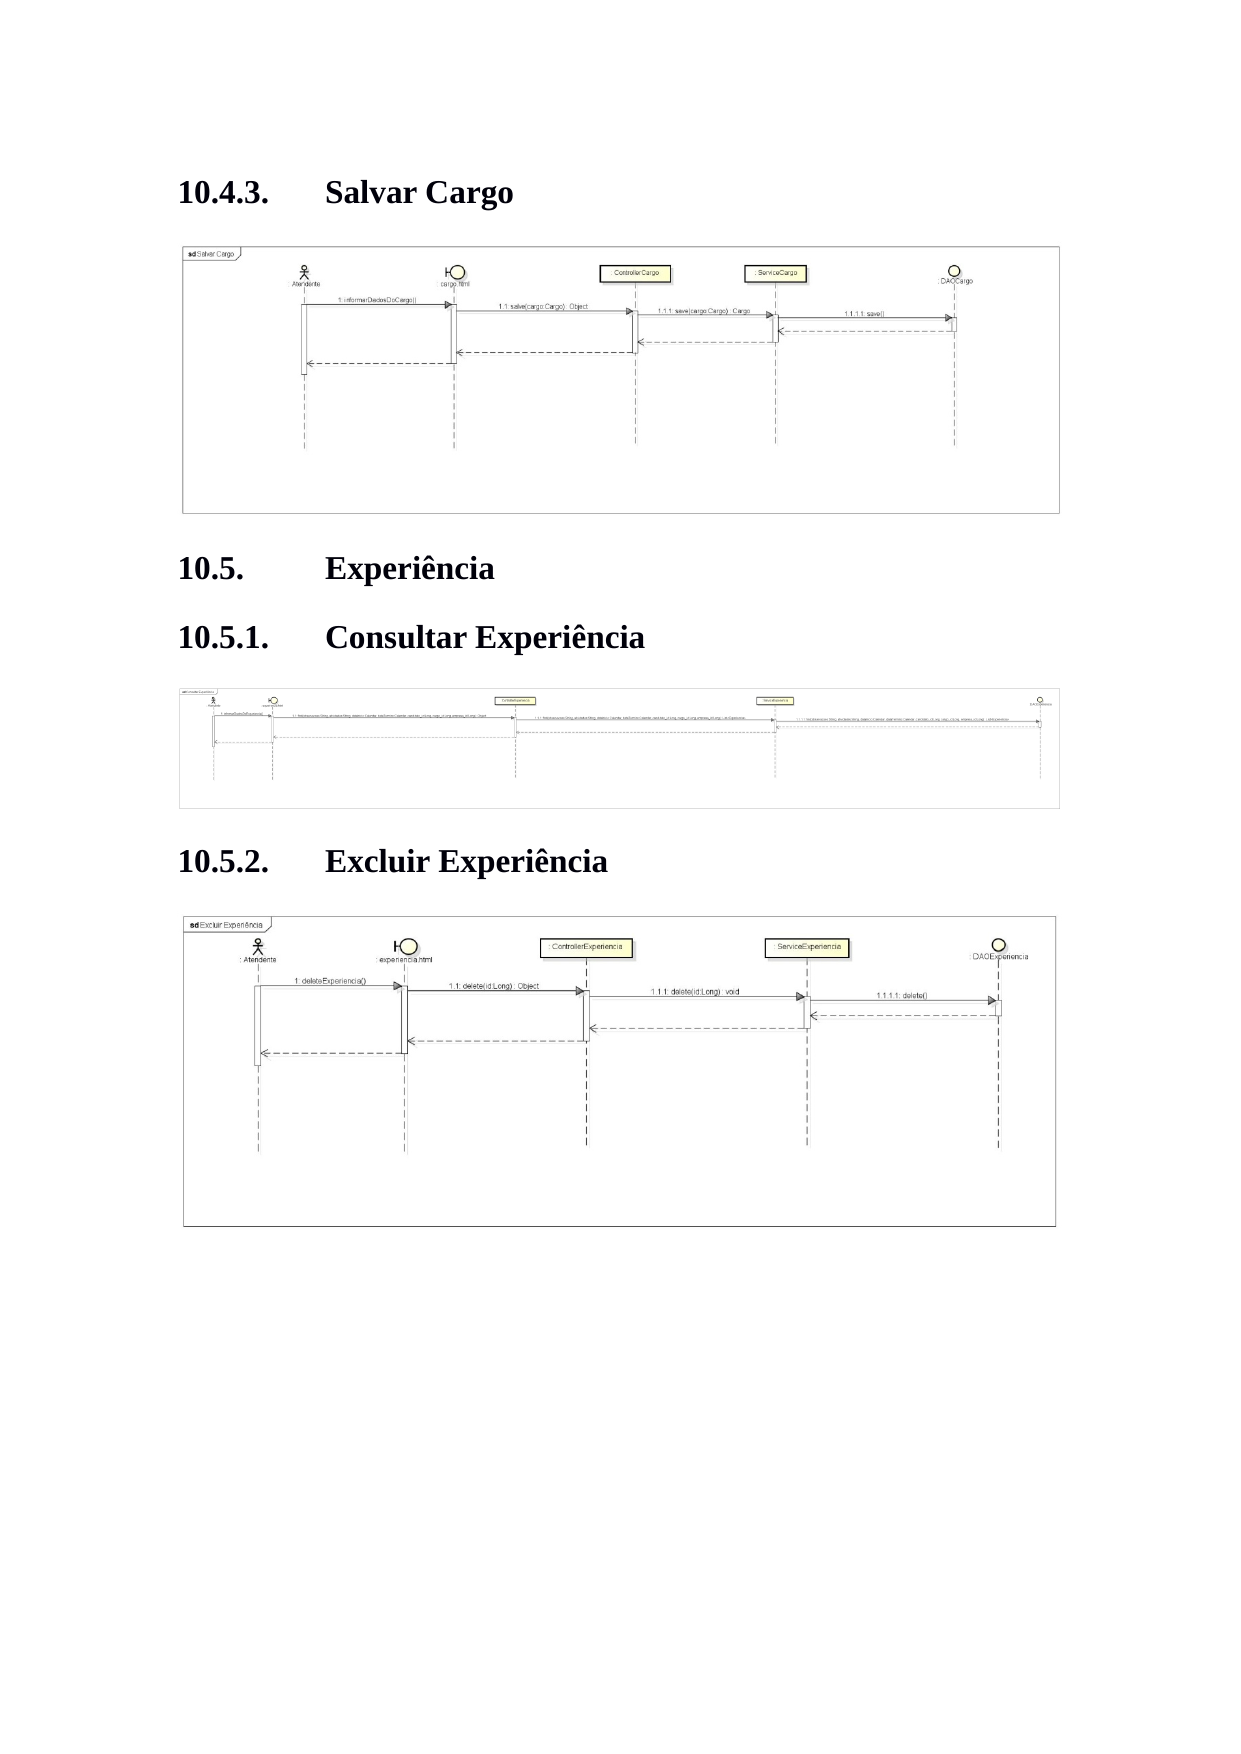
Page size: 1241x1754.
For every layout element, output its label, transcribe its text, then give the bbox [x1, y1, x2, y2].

text 10.5. Experiência [177, 548, 1063, 587]
text 10.5.1. Consultar Experiência [177, 617, 1063, 656]
picture [177, 910, 1062, 1232]
picture [177, 241, 1063, 518]
picture [177, 686, 1062, 811]
text 10.4.3. Salvar Cargo [177, 173, 1063, 211]
text 10.5.2. Excluir Experiência [177, 842, 1063, 880]
